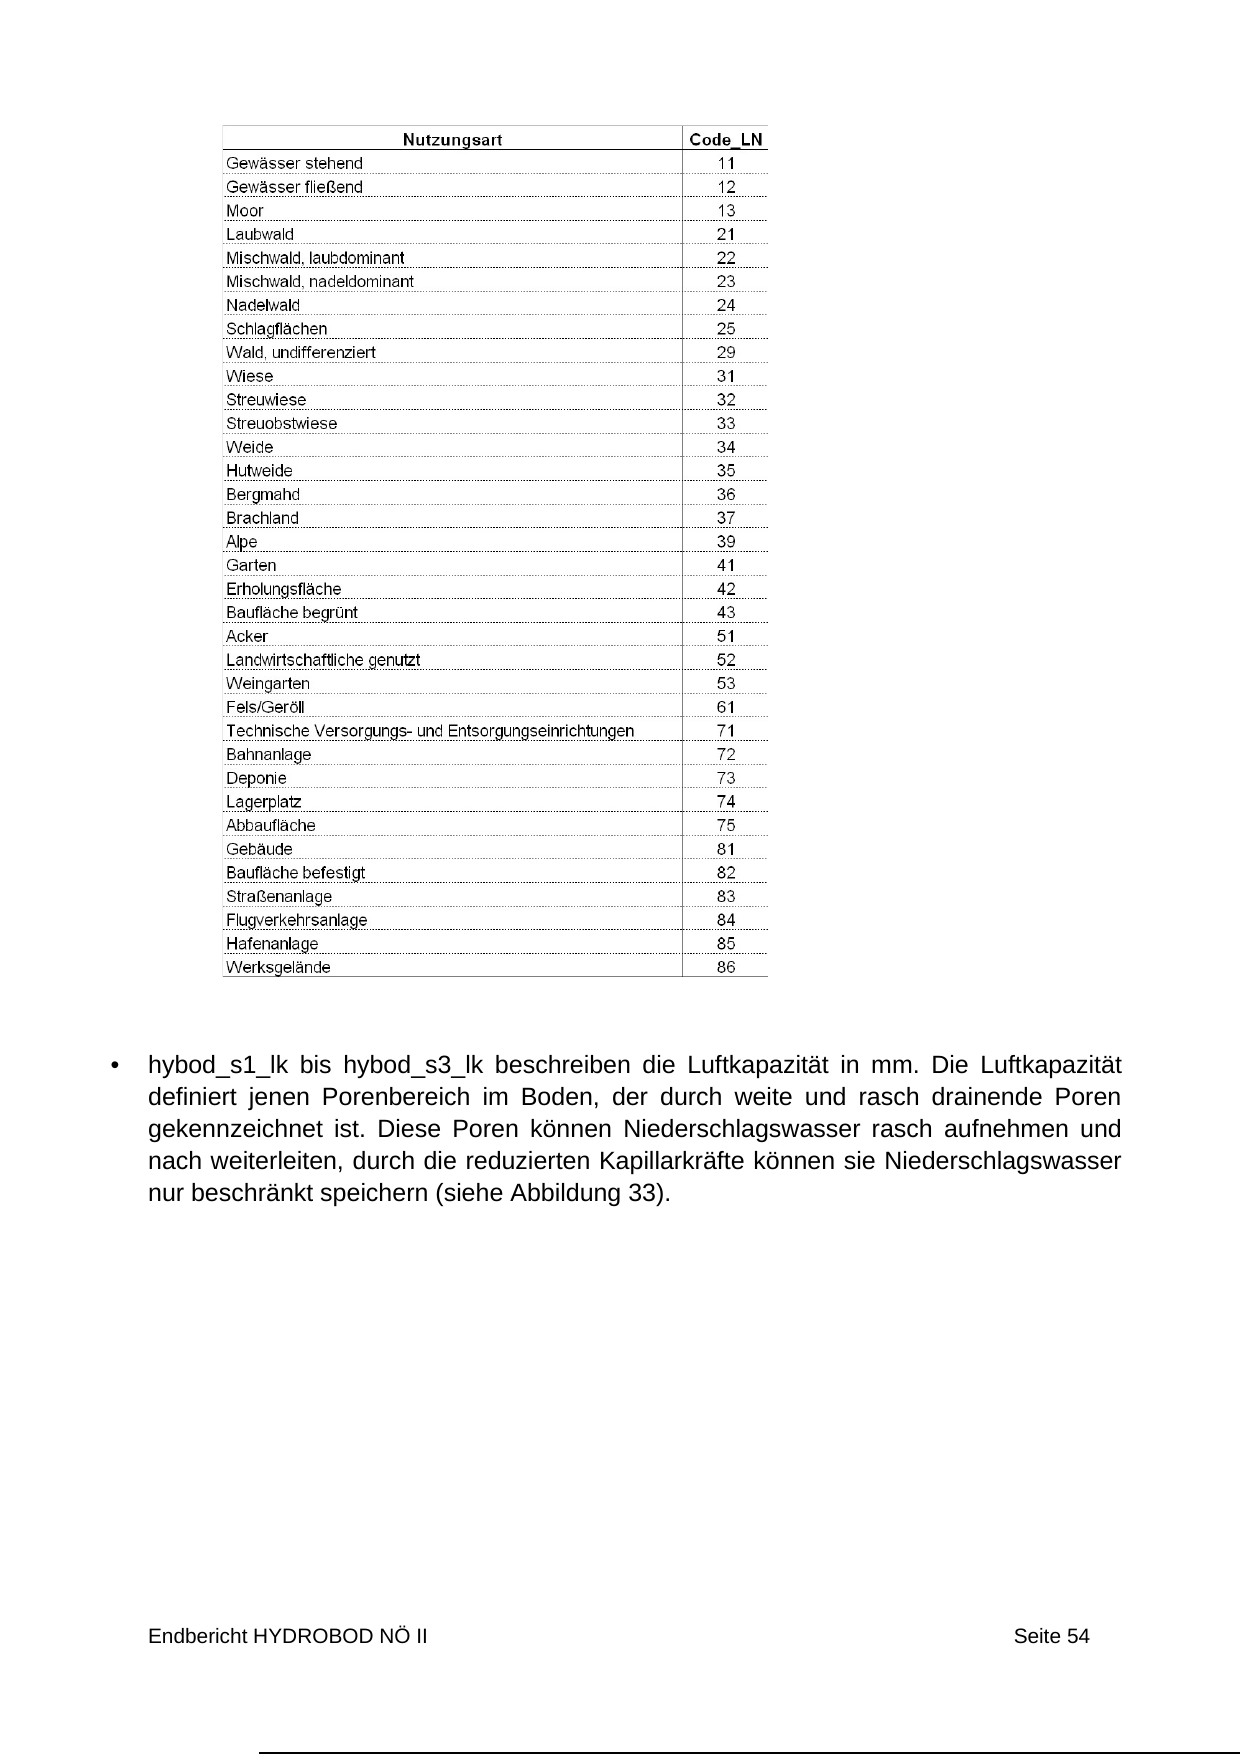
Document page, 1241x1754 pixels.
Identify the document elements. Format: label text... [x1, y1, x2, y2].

list hybod_s1_lk bis hybod_s3_lk beschreiben die Luftkapazität in mm. Die Luftkapazität definiert jenen Porenbereich im Boden, der durch weite und rasch drainende Poren gekennzeichnet ist. Diese Poren können Niederschlagswasser rasch aufnehmen und nach weiterleiten, durch die reduzierten Kapillarkräfte können sie Niederschlagswasser nur beschränkt speichern (siehe Abbildung 33). [110, 1050, 1123, 1206]
